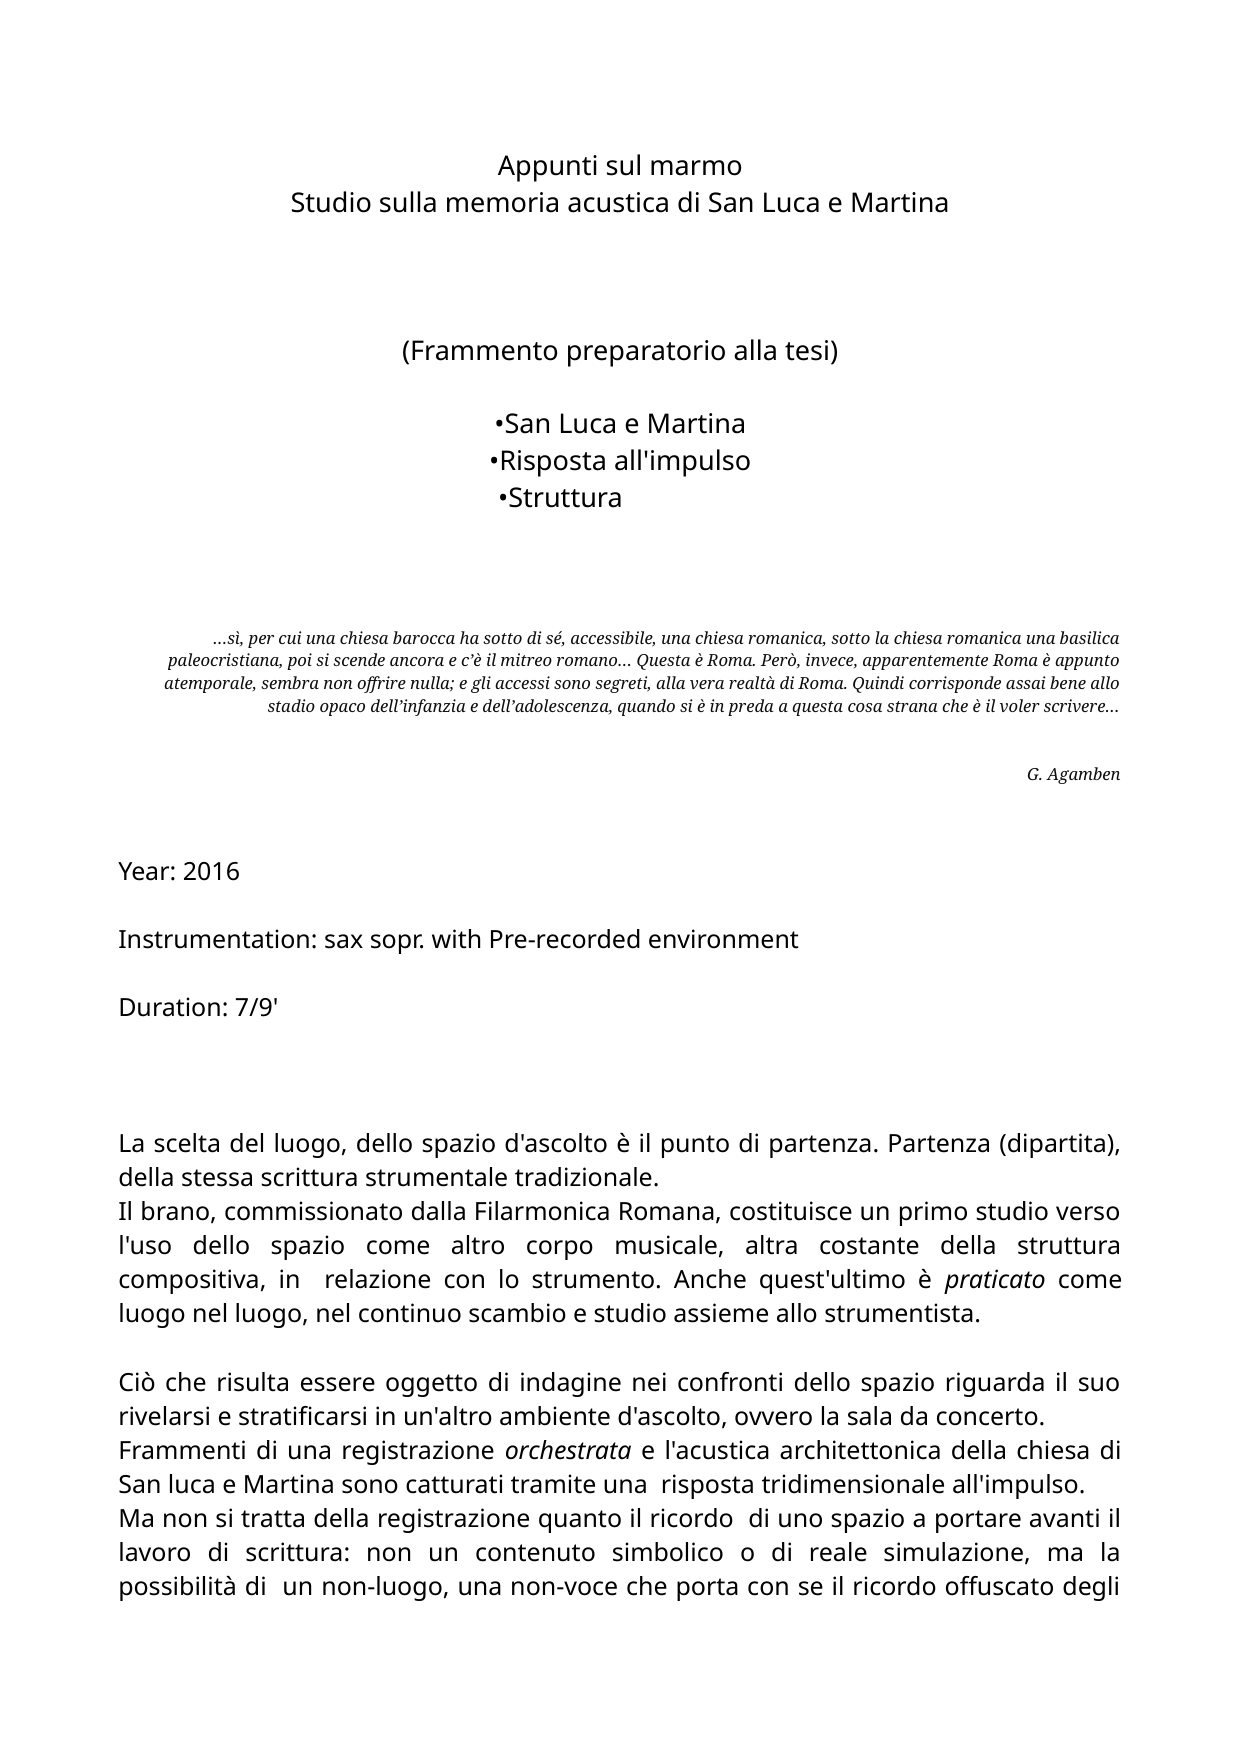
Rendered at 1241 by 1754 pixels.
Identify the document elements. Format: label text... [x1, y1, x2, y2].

text La scelta del luogo, dello spazio d'ascolto è il punto di partenza. Partenza (dipartita), della stessa scrittura strumentale tradizionale. [118, 1126, 1122, 1194]
text •Struttura [118, 479, 1122, 516]
text G. Agamben [118, 762, 1122, 785]
text Ma non si tratta della registrazione quanto il ricordo di uno spazio a portare avanti il lavoro di scrittura: non un contenuto simbolico o di reale simulazione, ma la possibilità di un non-luogo, una non-voce che porta con se il ricordo offuscato degli [118, 1501, 1122, 1603]
text Instrumentation: sax sopr. with Pre-recorded environment [118, 921, 1122, 956]
text Ciò che risulta essere oggetto di indagine nei confronti dello spazio riguarda il suo rivelarsi e stratificarsi in un'altro ambiente d'ascolto, ovvero la sala da concerto. [118, 1364, 1122, 1432]
text •San Luca e Martina [118, 405, 1122, 442]
text Year: 2016 [118, 853, 1122, 887]
text •Risposta all'impulso [118, 442, 1122, 479]
text Appunti sul marmo [118, 147, 1122, 184]
text …sì, per cui una chiesa barocca ha sotto di sé, accessibile, una chiesa romanica, sotto la chiesa romanica una basilica paleocristiana, poi si scende ancora e c’è il mitreo romano… Questa è Roma. Però, invece, apparentemente Roma è appunto atemporale, sembra non offrire nulla; e gli accessi sono segreti, alla vera realtà di Roma. Quindi corrisponde assai bene allo stadio opaco dell’infanzia e dell’adolescenza, quando si è in preda a questa cosa strana che è il voler scrivere… [118, 626, 1122, 717]
text Frammenti di una registrazione orchestrata e l'acustica architettonica della chiesa di San luca e Martina sono catturati tramite una risposta tridimensionale all'impulso. [118, 1432, 1122, 1501]
text Studio sulla memoria acustica di San Luca e Martina [118, 184, 1122, 221]
text Duration: 7/9' [118, 989, 1122, 1024]
text Il brano, commissionato dalla Filarmonica Romana, costituisce un primo studio verso l'uso dello spazio come altro corpo musicale, altra costante della struttura compositiva, in relazione con lo strumento. Anche quest'ultimo è praticato come luogo nel luogo, nel continuo scambio e studio assieme allo strumentista. [118, 1194, 1122, 1330]
text (Frammento preparatorio alla tesi) [118, 331, 1122, 368]
